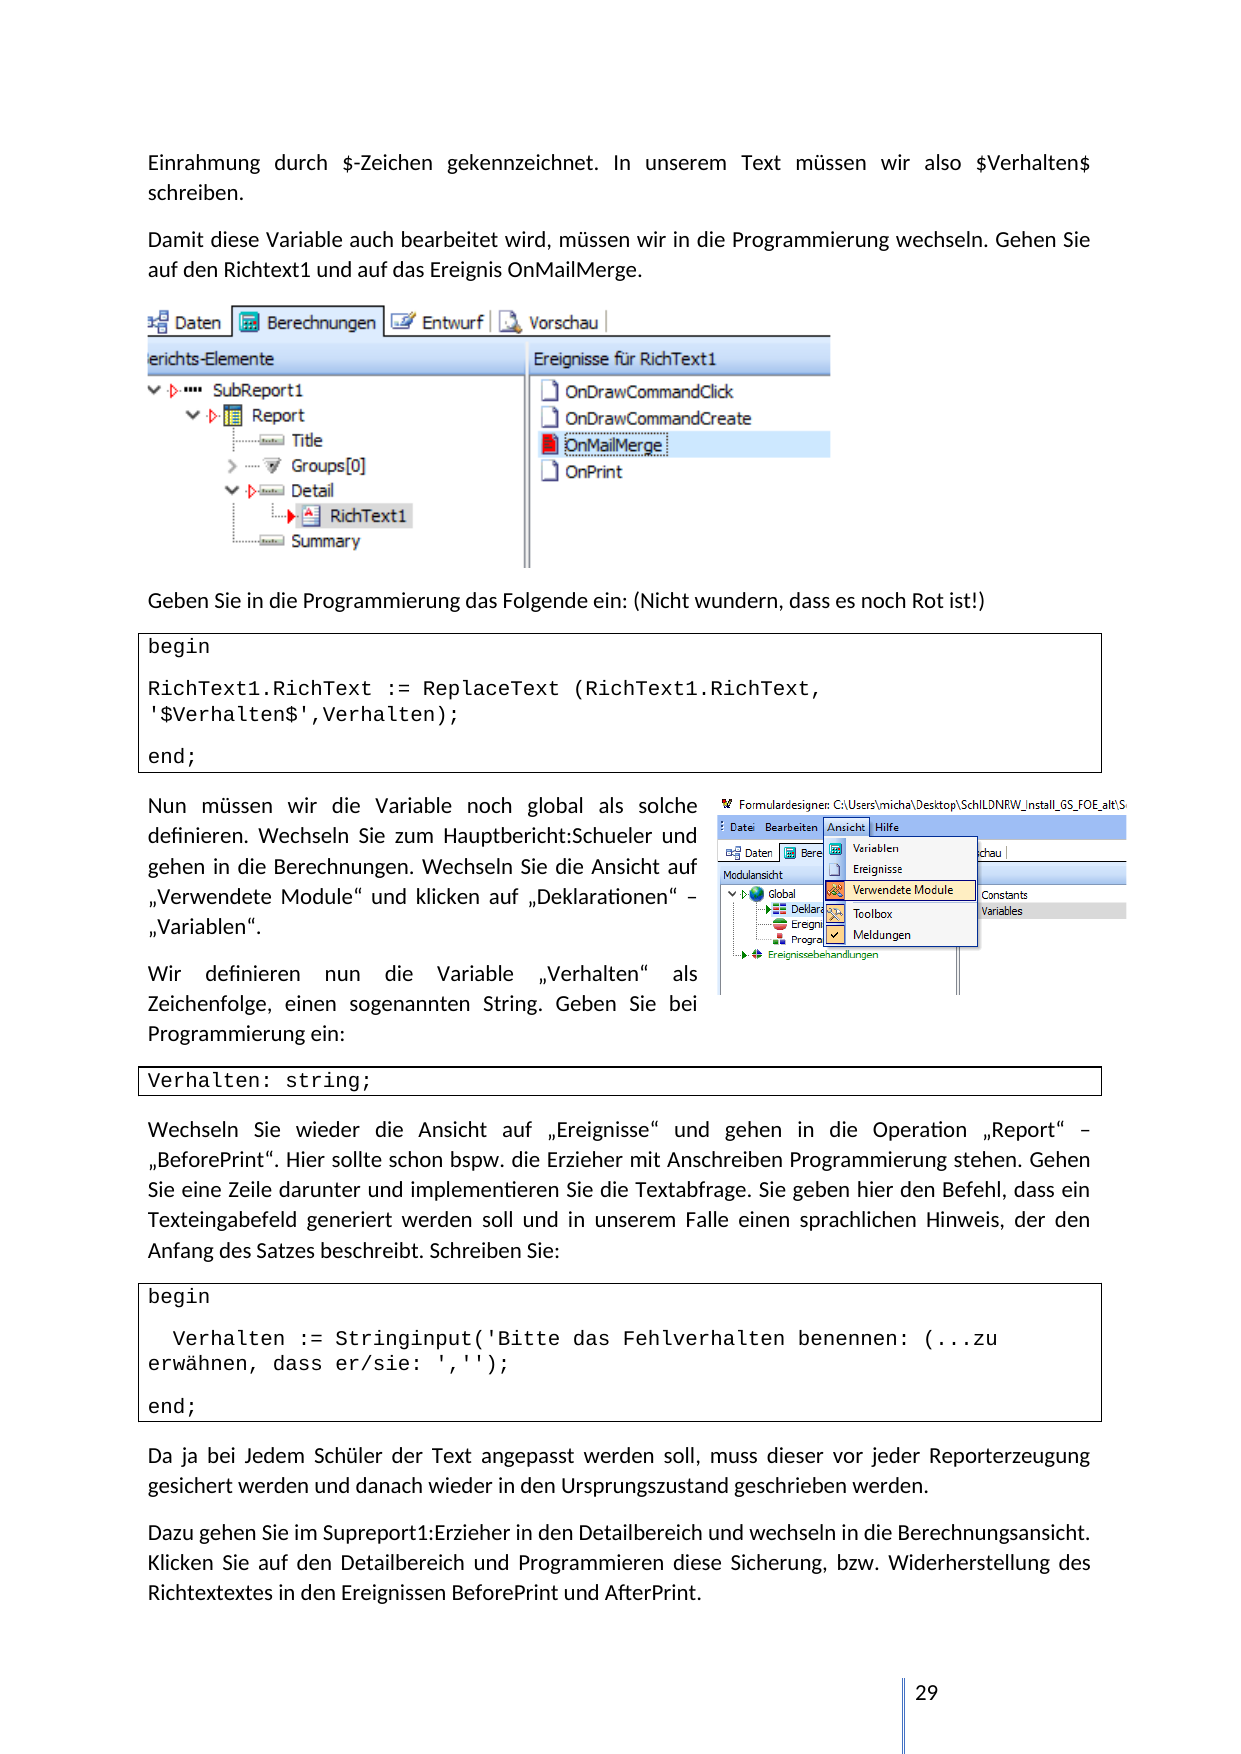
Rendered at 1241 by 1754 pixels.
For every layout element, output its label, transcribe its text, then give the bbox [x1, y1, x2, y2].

text end; [139, 1392, 1101, 1421]
text Einrahmung durch $-Zeichen gekennzeichnet. In unserem Text müssen wir also $Verhalten$ schreiben. [148, 148, 1093, 206]
text Verhalten: string; [139, 1068, 1101, 1095]
text Nun müssen wir die Variable noch global als solche definieren. Wechseln Sie zum Hauptbericht:Schueler und gehen in die Berechnungen. Wechseln Sie die Ansicht auf „Verwendete Module“ und klicken auf „Deklarationen“ – „Variablen“. [148, 791, 1093, 940]
text Wir definieren nun die Variable „Verhalten“ als Zeichenfolge, einen sogenannten String. Geben Sie bei Programmierung ein: [148, 959, 1093, 1048]
text Wechseln Sie wieder die Ansicht auf „Ereignisse“ und gehen in die Operation „Report“ – „BeforePrint“. Hier sollte schon bspw. die Erzieher mit Anschreiben Programmierung stehen. Gehen Sie eine Zeile darunter und implementieren Sie die Textabfrage. Sie geben hier den Befehl, dass ein Texteingabefeld generiert werden soll und in unserem Falle einen sprachlichen Hinweis, der den Anfang des Satzes beschreibt. Schreiben Sie: [148, 1115, 1093, 1264]
text Dazu gehen Sie im Supreport1:Erzieher in den Detailbereich und wechseln in die Berechnungsansicht. Klicken Sie auf den Detailbereich und Programmieren diese Sicherung, bzw. Widerherstellung des Richtextextes in den Ereignissen BeforePrint und AfterPrint. [148, 1518, 1093, 1606]
text Verhalten := Stringinput('Bitte das Fehlverhalten benennen: (...zu erwähnen, dass er/sie: ',''); [139, 1325, 1101, 1377]
text begin [139, 1284, 1101, 1309]
text RichText1.RichText := ReplaceText (RichText1.RichText, '$Verhalten$',Verhalten); [139, 675, 1101, 728]
picture [147, 301, 831, 568]
text Da ja bei Jedem Schüler der Text angepasst werden soll, muss dieser vor jeder Reporterzeugung gesichert werden und danach wieder in den Ursprungszustand geschrieben werden. [148, 1441, 1093, 1499]
text Geben Sie in die Programmierung das Folgende ein: (Nicht wundern, dass es noch Rot ist!) [148, 586, 1093, 614]
text Damit diese Variable auch bearbeitet wird, müssen wir in die Programmierung wechseln. Gehen Sie auf den Richtext1 und auf das Ereignis OnMailMerge. [148, 225, 1093, 283]
text end; [139, 743, 1101, 772]
text begin [139, 634, 1101, 660]
